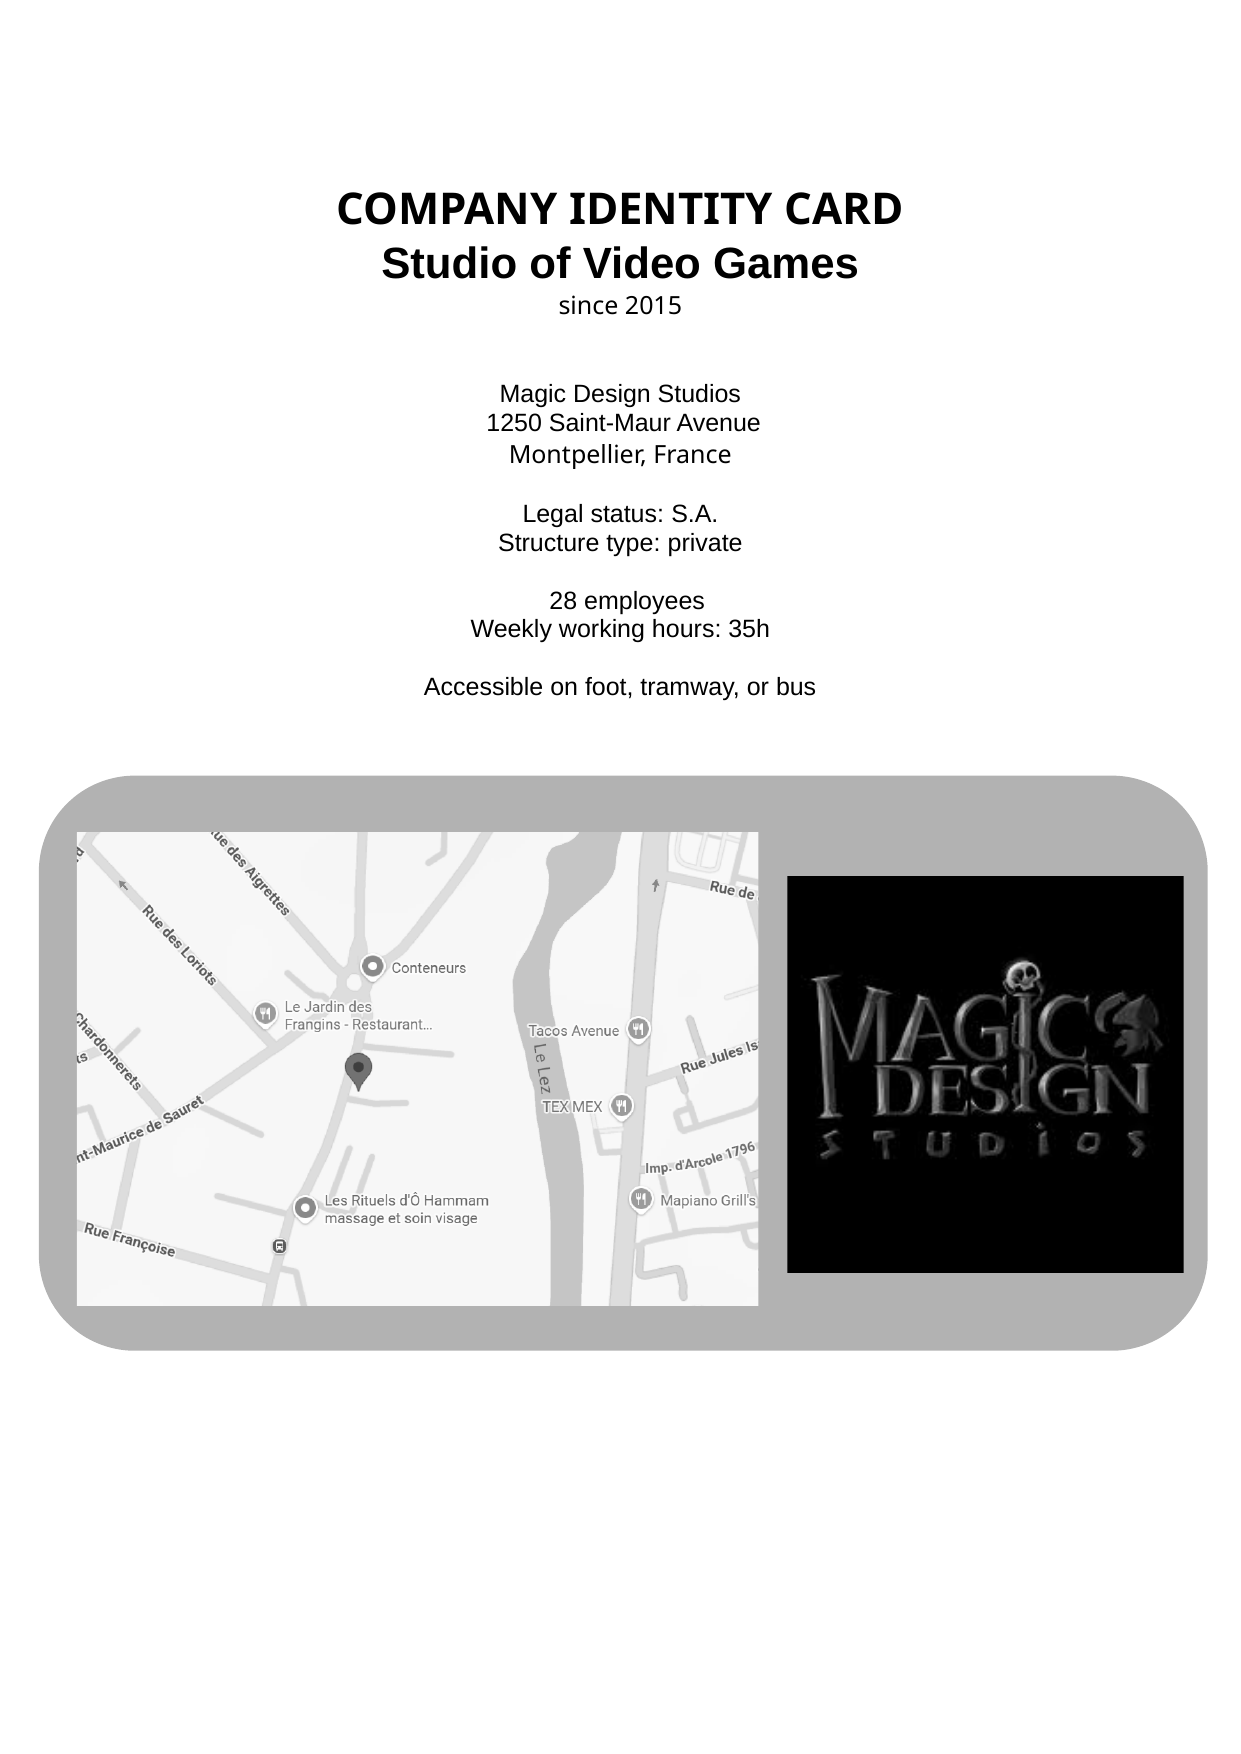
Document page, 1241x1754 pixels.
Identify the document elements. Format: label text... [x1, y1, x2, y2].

text Weekly working hours: 35h [118, 614, 1122, 643]
text Magic Design Studios [118, 379, 1122, 408]
text since 2015 [118, 288, 1122, 322]
text Accessible on foot, tramway, or bus [118, 672, 1122, 701]
text 1250 Saint-Maur Avenue [118, 408, 1122, 437]
text Structure type: private [118, 528, 1122, 557]
text Montpellier, France [118, 437, 1122, 471]
text Legal status: S.A. [118, 499, 1122, 528]
text COMPANY IDENTITY CARD [118, 178, 1122, 237]
text Studio of Video Games [118, 237, 1122, 288]
text 28 employees [118, 586, 1122, 614]
